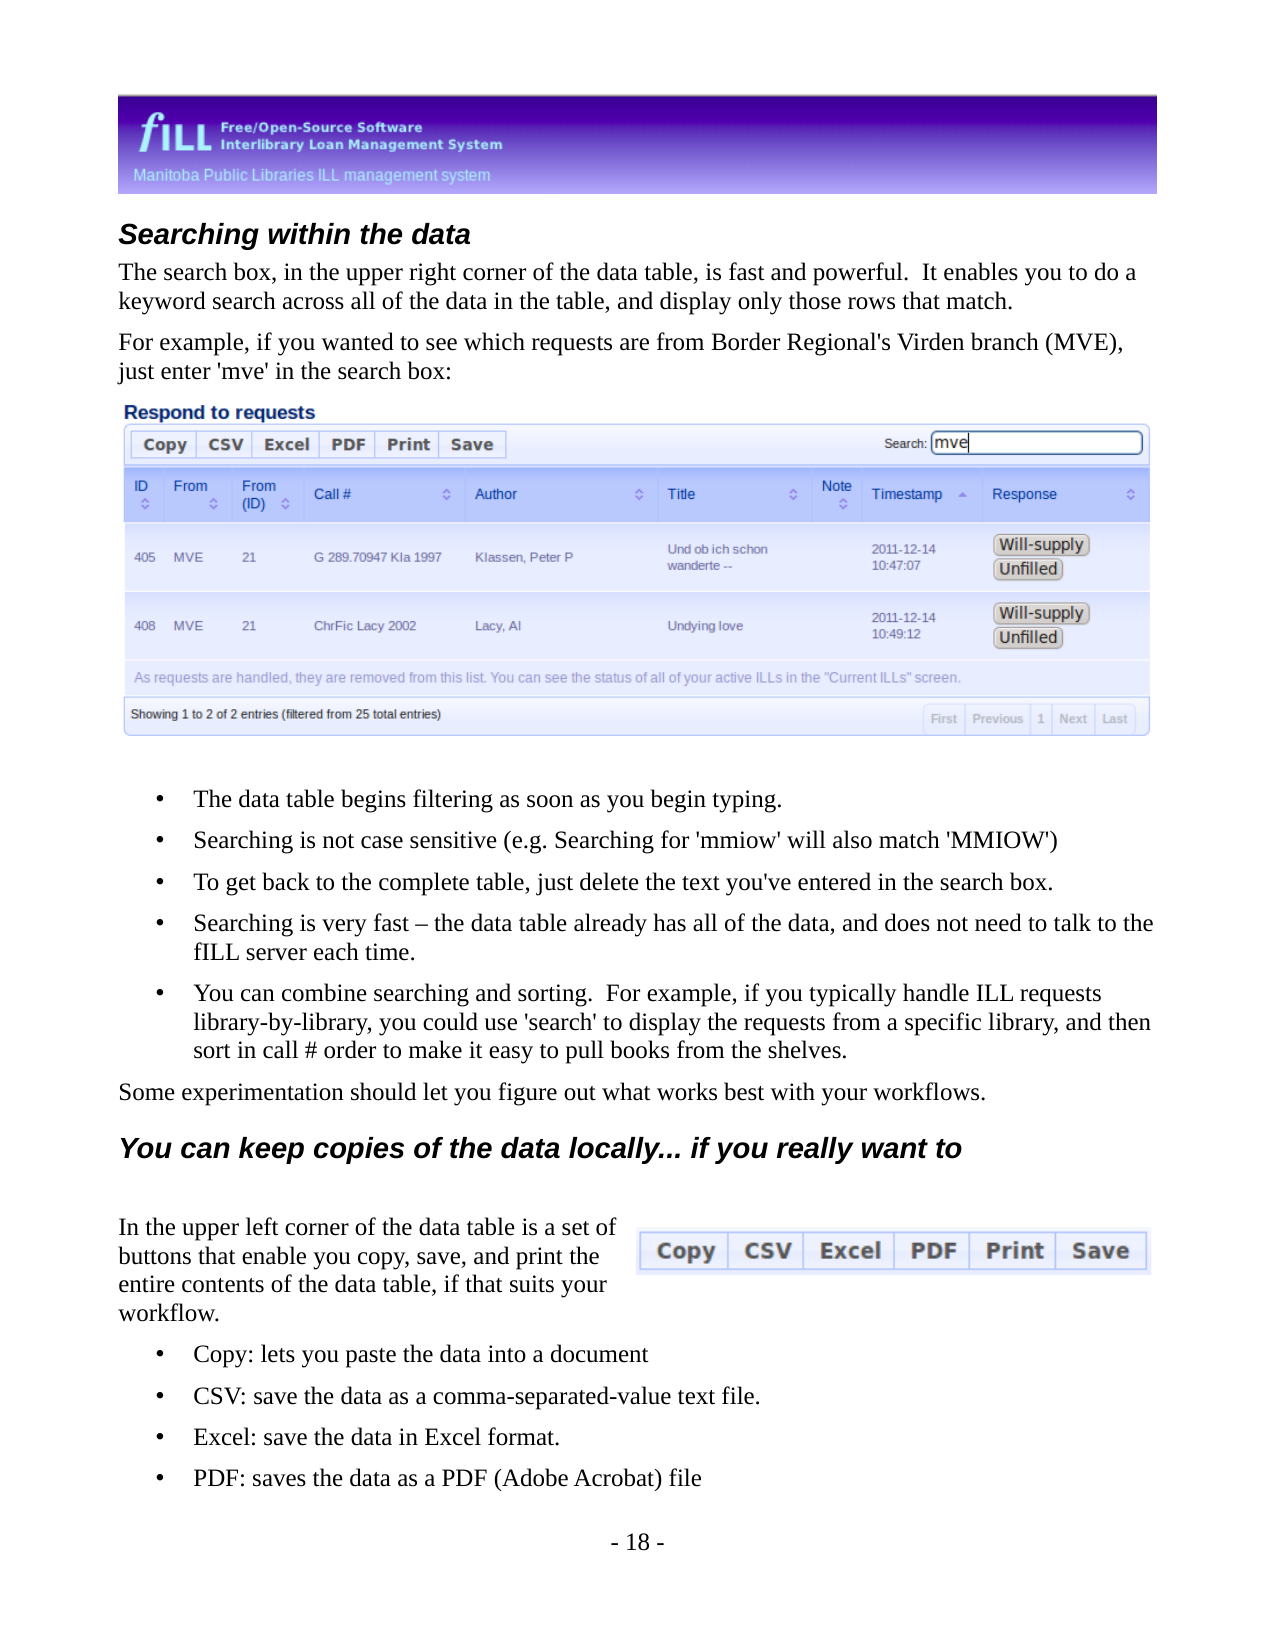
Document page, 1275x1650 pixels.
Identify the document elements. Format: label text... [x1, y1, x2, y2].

list Copy: lets you paste the data into a document [156, 1339, 1157, 1368]
text For example, if you wanted to see which requests are from Border Regional's Virden branch (MVE), just enter 'mve' in the search box: [118, 327, 1157, 385]
list To get back to the complete table, just delete the text you've entered in the search box. [156, 867, 1157, 895]
text In the upper left corner of the data table is a set of buttons that enable you copy, save, and print the entire contents of the data table, if that suits your workflow. [118, 1212, 1157, 1327]
list You can combine searching and sorting. For example, if you typically handle ILL requests library-by-library, you could use 'search' to display the requests from a specific library, and then sort in call # order to make it easy to pull books from the shelves. [156, 978, 1157, 1064]
picture [118, 94, 1157, 194]
text Some experimentation should let you figure out what works best with your workflows. [118, 1077, 1157, 1105]
subtitle You can keep copies of the data locally... if you really want to [118, 1131, 1157, 1164]
picture [118, 397, 1157, 743]
picture [635, 1227, 1152, 1275]
list CSV: save the data as a comma-separated-value text file. [156, 1381, 1157, 1409]
list PDF: saves the data as a PDF (Adobe Acrobat) file [156, 1463, 1157, 1492]
list Searching is very fast – the data table already has all of the data, and does not need to talk to the fILL server each time. [156, 908, 1157, 965]
list Searching is not case sensitive (e.g. Searching for 'mmiow' will also match 'MMIOW') [156, 825, 1157, 854]
subtitle Searching within the data [118, 217, 1157, 251]
text The search box, in the upper right corner of the data table, is fast and powerful. It enables you to do a keyword search across all of the data in the table, and display only those rows that match. [118, 257, 1157, 315]
list Excel: save the data in Excel format. [156, 1422, 1157, 1451]
list The data table begins filtering as soon as you begin typing. [156, 784, 1157, 813]
